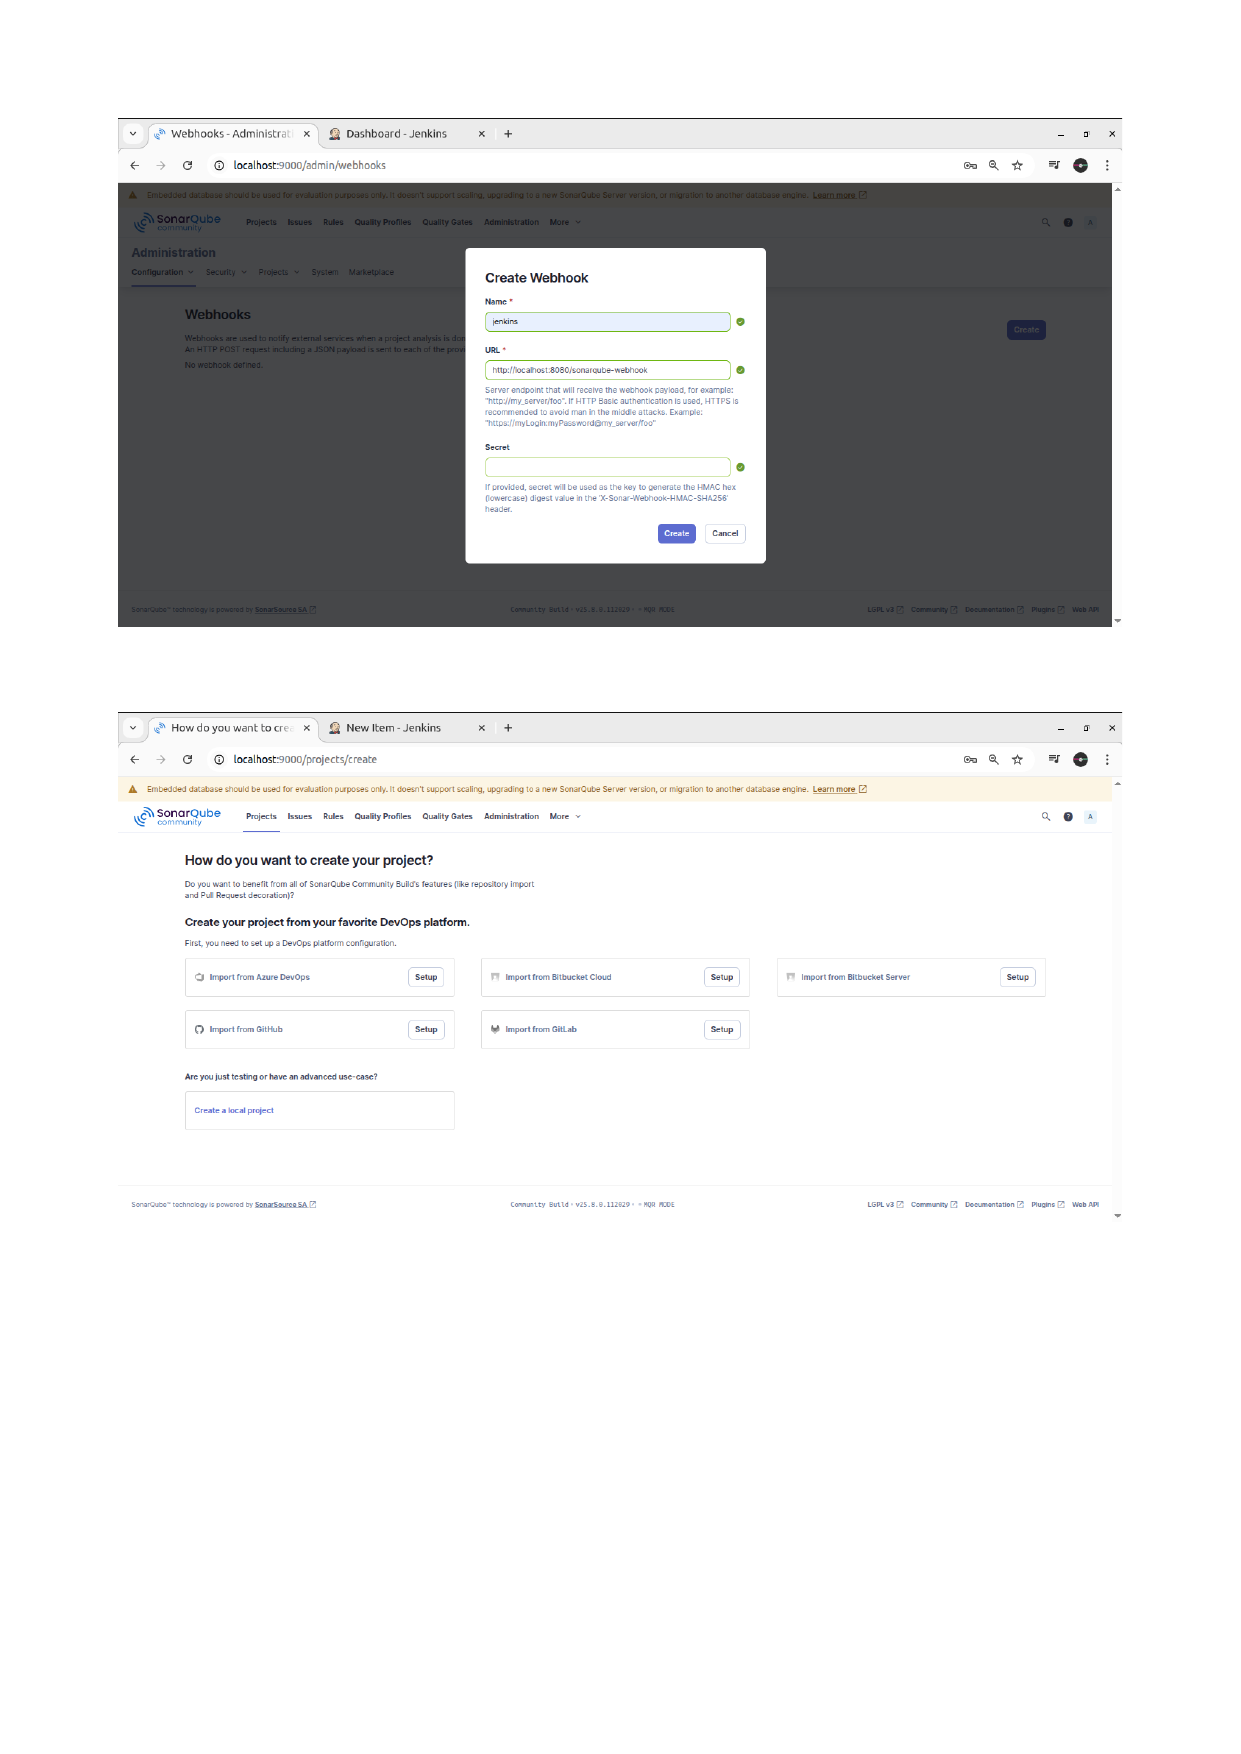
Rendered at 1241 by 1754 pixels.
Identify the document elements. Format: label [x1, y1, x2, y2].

picture [118, 712, 1123, 1222]
picture [118, 118, 1123, 627]
